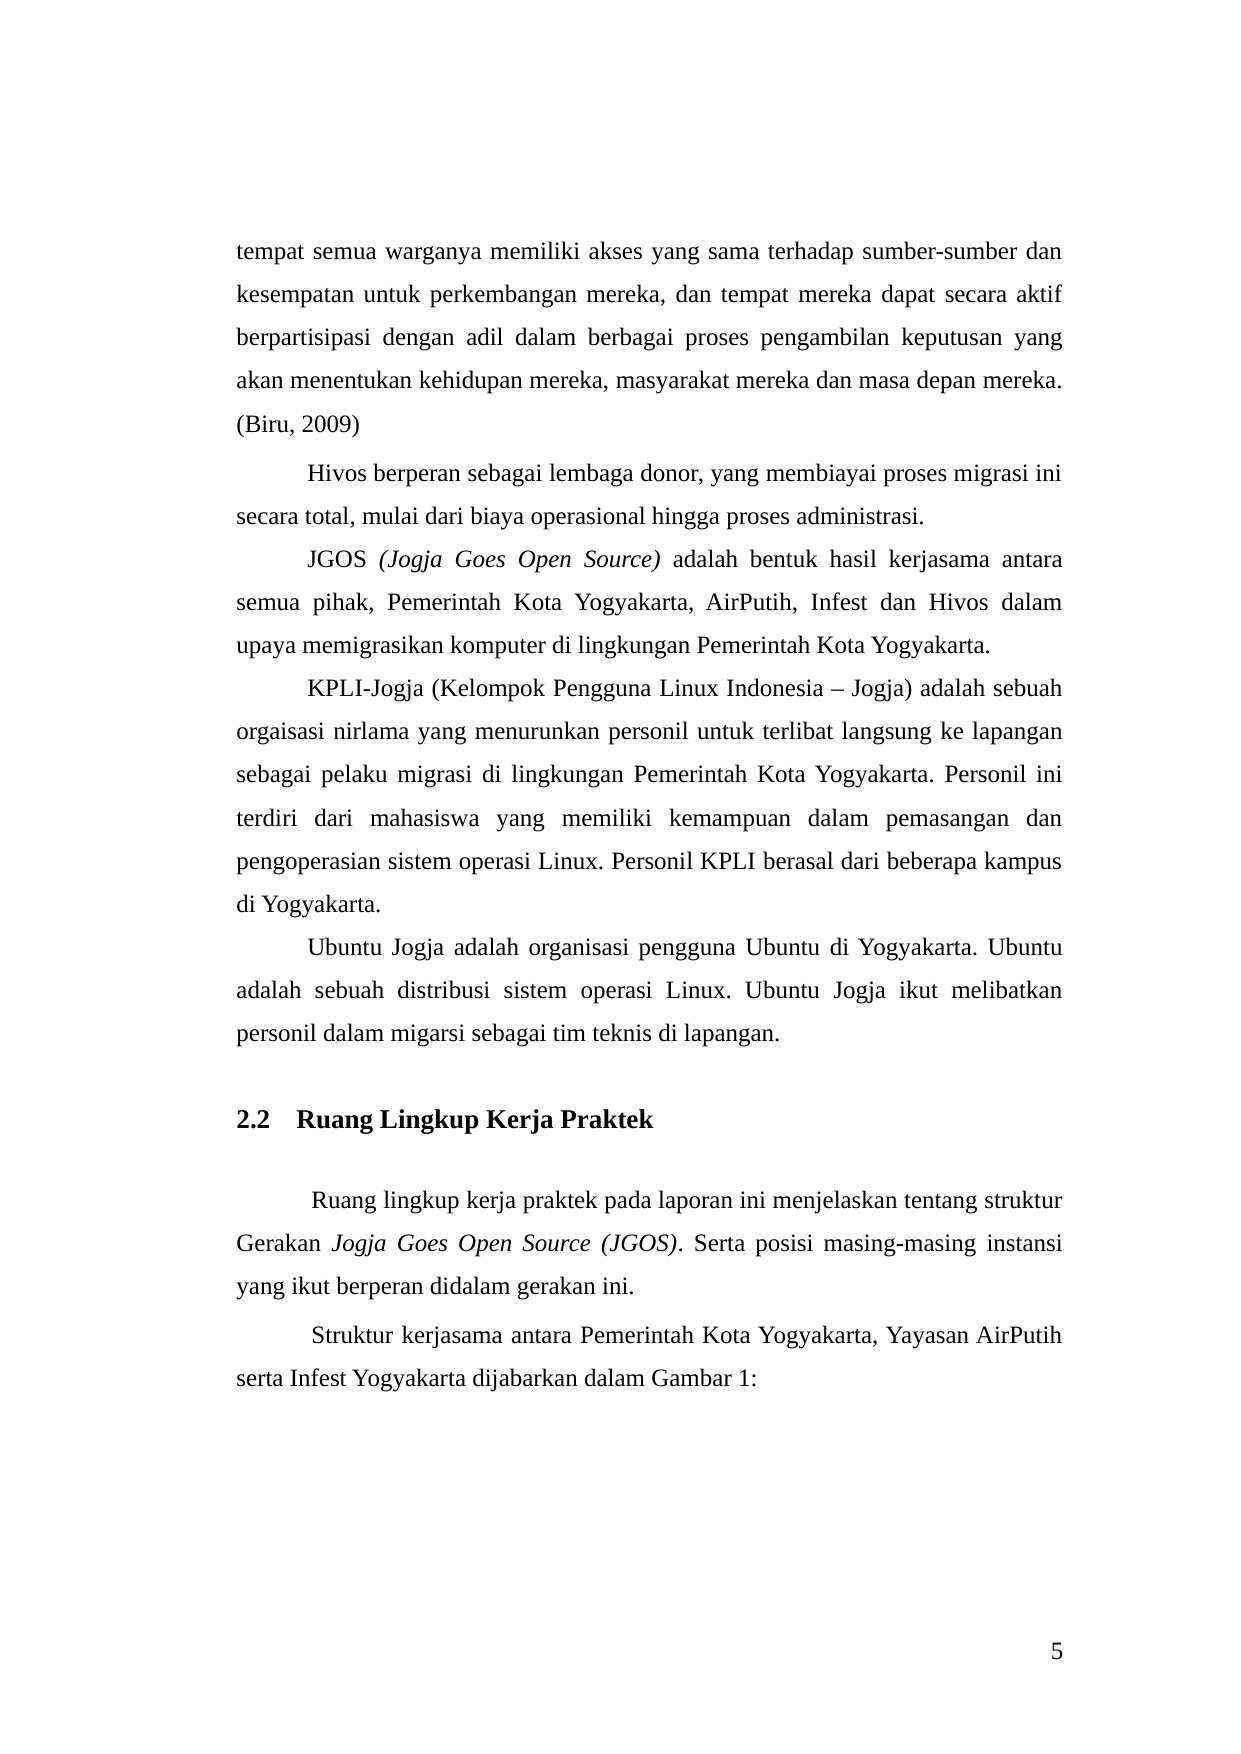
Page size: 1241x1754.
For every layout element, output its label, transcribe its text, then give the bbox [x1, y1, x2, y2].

text Ruang lingkup kerja praktek pada laporan ini menjelaskan tentang struktur Gerakan Jogja Goes Open Source (JGOS). Serta posisi masing-masing instansi yang ikut berperan didalam gerakan ini. [236, 1185, 1063, 1300]
text tempat semua warganya memiliki akses yang sama terhadap sumber-sumber dan kesempatan untuk perkembangan mereka, dan tempat mereka dapat secara aktif berpartisipasi dengan adil dalam berbagai proses pengambilan keputusan yang akan menentukan kehidupan mereka, masyarakat mereka dan masa depan mereka.(Biru, 2009) [236, 236, 1063, 437]
text JGOS (Jogja Goes Open Source) adalah bentuk hasil kerjasama antara semua pihak, Pemerintah Kota Yogyakarta, AirPutih, Infest dan Hivos dalam upaya memigrasikan komputer di lingkungan Pemerintah Kota Yogyakarta. [236, 544, 1063, 659]
text Ubuntu Jogja adalah organisasi pengguna Ubuntu di Yogyakarta. Ubuntu adalah sebuah distribusi sistem operasi Linux. Ubuntu Jogja ikut melibatkan personil dalam migarsi sebagai tim teknis di lapangan. [236, 932, 1063, 1047]
text KPLI-Jogja (Kelompok Pengguna Linux Indonesia – Jogja) adalah sebuah orgaisasi nirlama yang menurunkan personil untuk terlibat langsung ke lapangan sebagai pelaku migrasi di lingkungan Pemerintah Kota Yogyakarta. Personil ini terdiri dari mahasiswa yang memiliki kemampuan dalam pemasangan dan pengoperasian sistem operasi Linux. Personil KPLI berasal dari beberapa kampus di Yogyakarta. [236, 673, 1063, 918]
text Struktur kerjasama antara Pemerintah Kota Yogyakarta, Yayasan AirPutih serta Infest Yogyakarta dijabarkan dalam Gambar 1: [236, 1320, 1063, 1392]
text Hivos berperan sebagai lembaga donor, yang membiayai proses migrasi ini secara total, mulai dari biaya operasional hingga proses administrasi. [236, 458, 1063, 529]
subtitle Ruang Lingkup Kerja Praktek [236, 1103, 1063, 1134]
